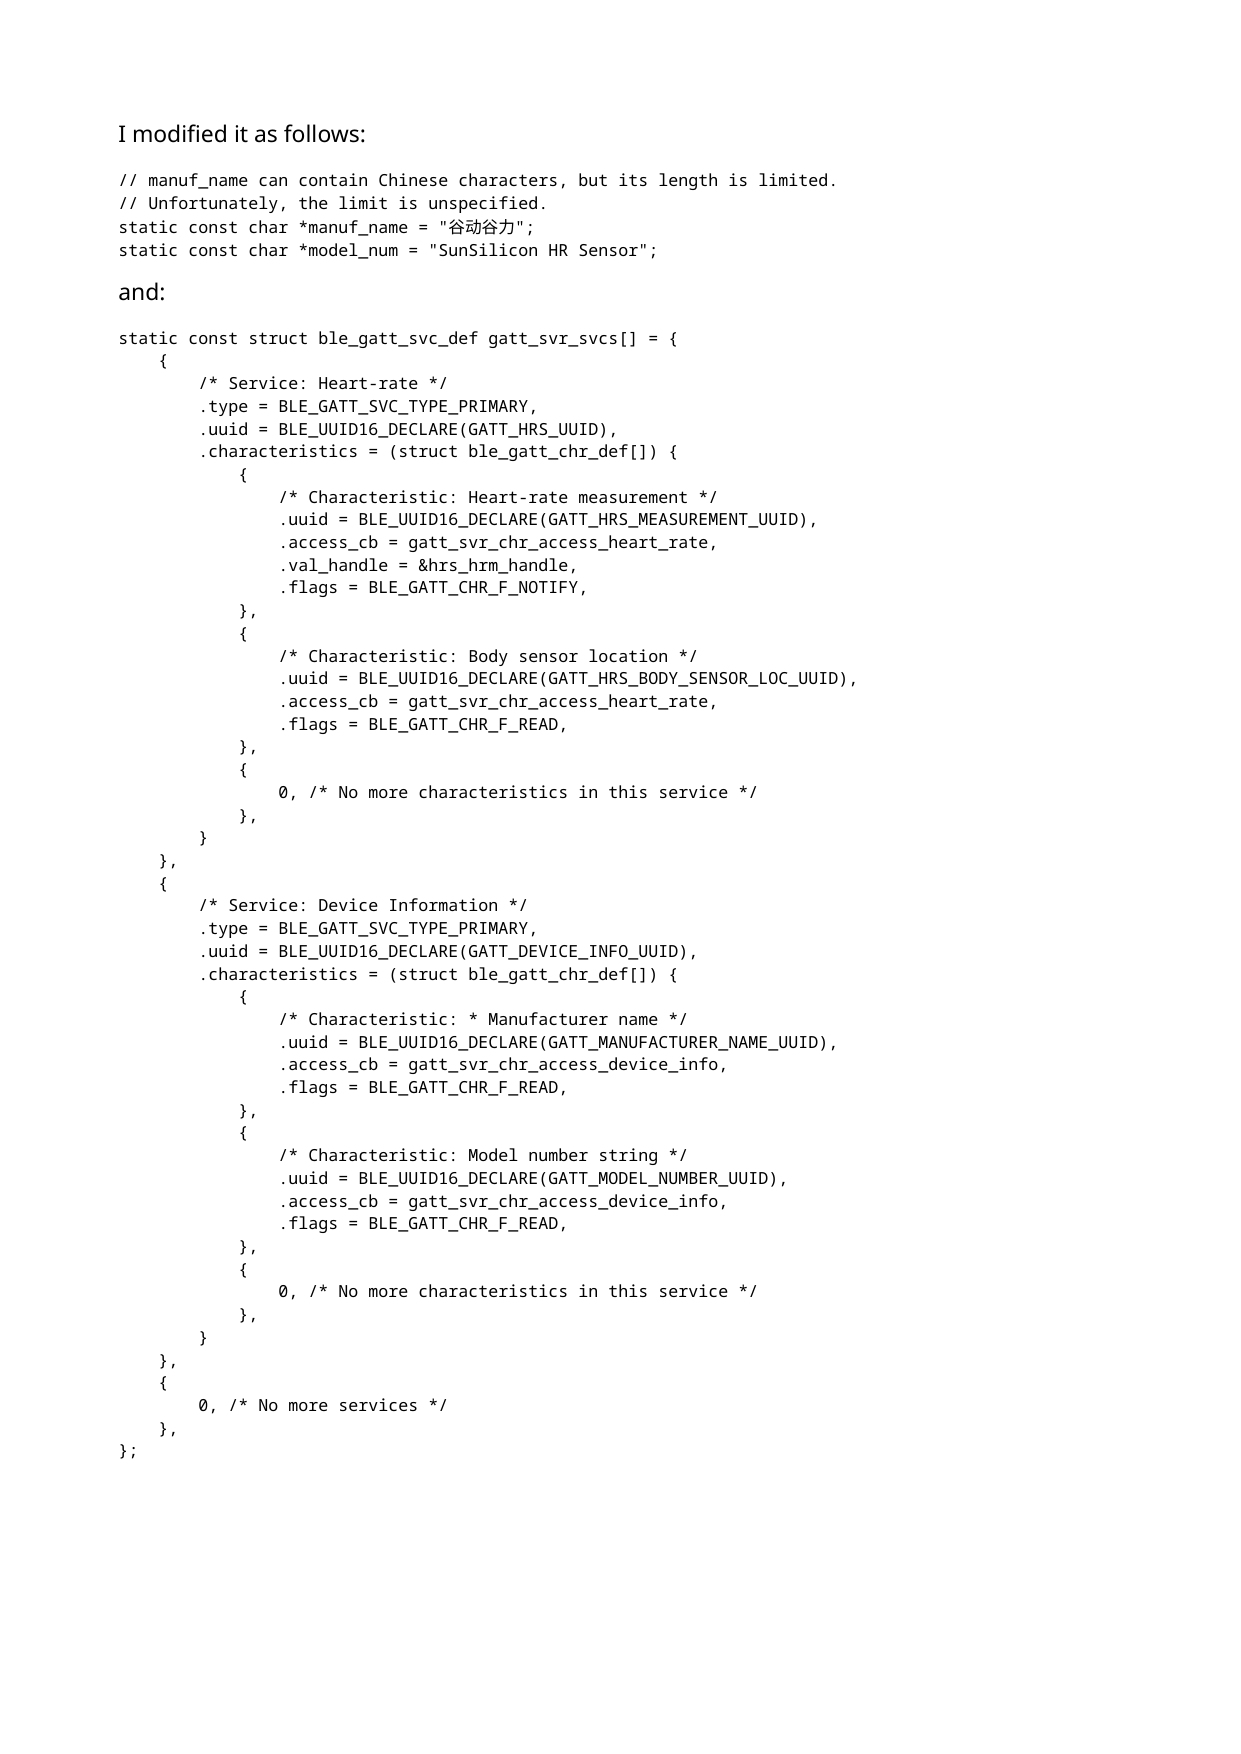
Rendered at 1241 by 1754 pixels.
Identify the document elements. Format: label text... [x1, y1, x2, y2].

text /* Service: Heart-rate */ [118, 372, 1122, 394]
text .type = BLE_GATT_SVC_TYPE_PRIMARY, [118, 394, 1122, 417]
text }; [118, 1439, 1122, 1462]
text .val_handle = &hrs_hrm_handle, [118, 553, 1122, 576]
text .flags = BLE_GATT_CHR_F_READ, [118, 712, 1122, 735]
text .access_cb = gatt_svr_chr_access_device_info, [118, 1189, 1122, 1212]
text static const char *model_num = "SunSilicon HR Sensor"; [118, 238, 1122, 261]
text .access_cb = gatt_svr_chr_access_heart_rate, [118, 531, 1122, 553]
text /* Characteristic: Heart-rate measurement */ [118, 485, 1122, 508]
text 0, /* No more characteristics in this service */ [118, 781, 1122, 803]
text }, [118, 1235, 1122, 1257]
text { [118, 622, 1122, 644]
text .uuid = BLE_UUID16_DECLARE(GATT_HRS_BODY_SENSOR_LOC_UUID), [118, 667, 1122, 690]
text .flags = BLE_GATT_CHR_F_NOTIFY, [118, 576, 1122, 599]
text { [118, 349, 1122, 372]
text and: [118, 276, 1122, 307]
text I modified it as follows: [118, 118, 1122, 149]
text /* Characteristic: Body sensor location */ [118, 644, 1122, 667]
text static const char *manuf_name = "谷动谷力"; [118, 214, 1122, 238]
text .uuid = BLE_UUID16_DECLARE(GATT_HRS_UUID), [118, 417, 1122, 440]
text { [118, 985, 1122, 1008]
text }, [118, 1098, 1122, 1121]
text .uuid = BLE_UUID16_DECLARE(GATT_HRS_MEASUREMENT_UUID), [118, 508, 1122, 531]
text // manuf_name can contain Chinese characters, but its length is limited. [118, 169, 1122, 191]
text }, [118, 849, 1122, 871]
text { [118, 871, 1122, 894]
text // Unfortunately, the limit is unspecified. [118, 191, 1122, 214]
text } [118, 1326, 1122, 1348]
text 0, /* No more characteristics in this service */ [118, 1280, 1122, 1303]
text }, [118, 803, 1122, 826]
text .flags = BLE_GATT_CHR_F_READ, [118, 1212, 1122, 1235]
text static const struct ble_gatt_svc_def gatt_svr_svcs[] = { [118, 326, 1122, 349]
text } [118, 826, 1122, 849]
text .uuid = BLE_UUID16_DECLARE(GATT_DEVICE_INFO_UUID), [118, 939, 1122, 962]
text /* Characteristic: Model number string */ [118, 1144, 1122, 1167]
text { [118, 1121, 1122, 1144]
text { [118, 463, 1122, 485]
text 0, /* No more services */ [118, 1394, 1122, 1416]
text }, [118, 1303, 1122, 1326]
text .characteristics = (struct ble_gatt_chr_def[]) { [118, 962, 1122, 985]
text }, [118, 1348, 1122, 1371]
text { [118, 1257, 1122, 1280]
text .flags = BLE_GATT_CHR_F_READ, [118, 1076, 1122, 1098]
text .uuid = BLE_UUID16_DECLARE(GATT_MANUFACTURER_NAME_UUID), [118, 1030, 1122, 1053]
text .access_cb = gatt_svr_chr_access_heart_rate, [118, 690, 1122, 712]
text .characteristics = (struct ble_gatt_chr_def[]) { [118, 440, 1122, 463]
text .uuid = BLE_UUID16_DECLARE(GATT_MODEL_NUMBER_UUID), [118, 1167, 1122, 1189]
text .access_cb = gatt_svr_chr_access_device_info, [118, 1053, 1122, 1076]
text /* Characteristic: * Manufacturer name */ [118, 1008, 1122, 1030]
text }, [118, 735, 1122, 758]
text { [118, 1371, 1122, 1394]
text .type = BLE_GATT_SVC_TYPE_PRIMARY, [118, 917, 1122, 939]
text }, [118, 599, 1122, 622]
text }, [118, 1416, 1122, 1439]
text /* Service: Device Information */ [118, 894, 1122, 917]
text { [118, 758, 1122, 781]
